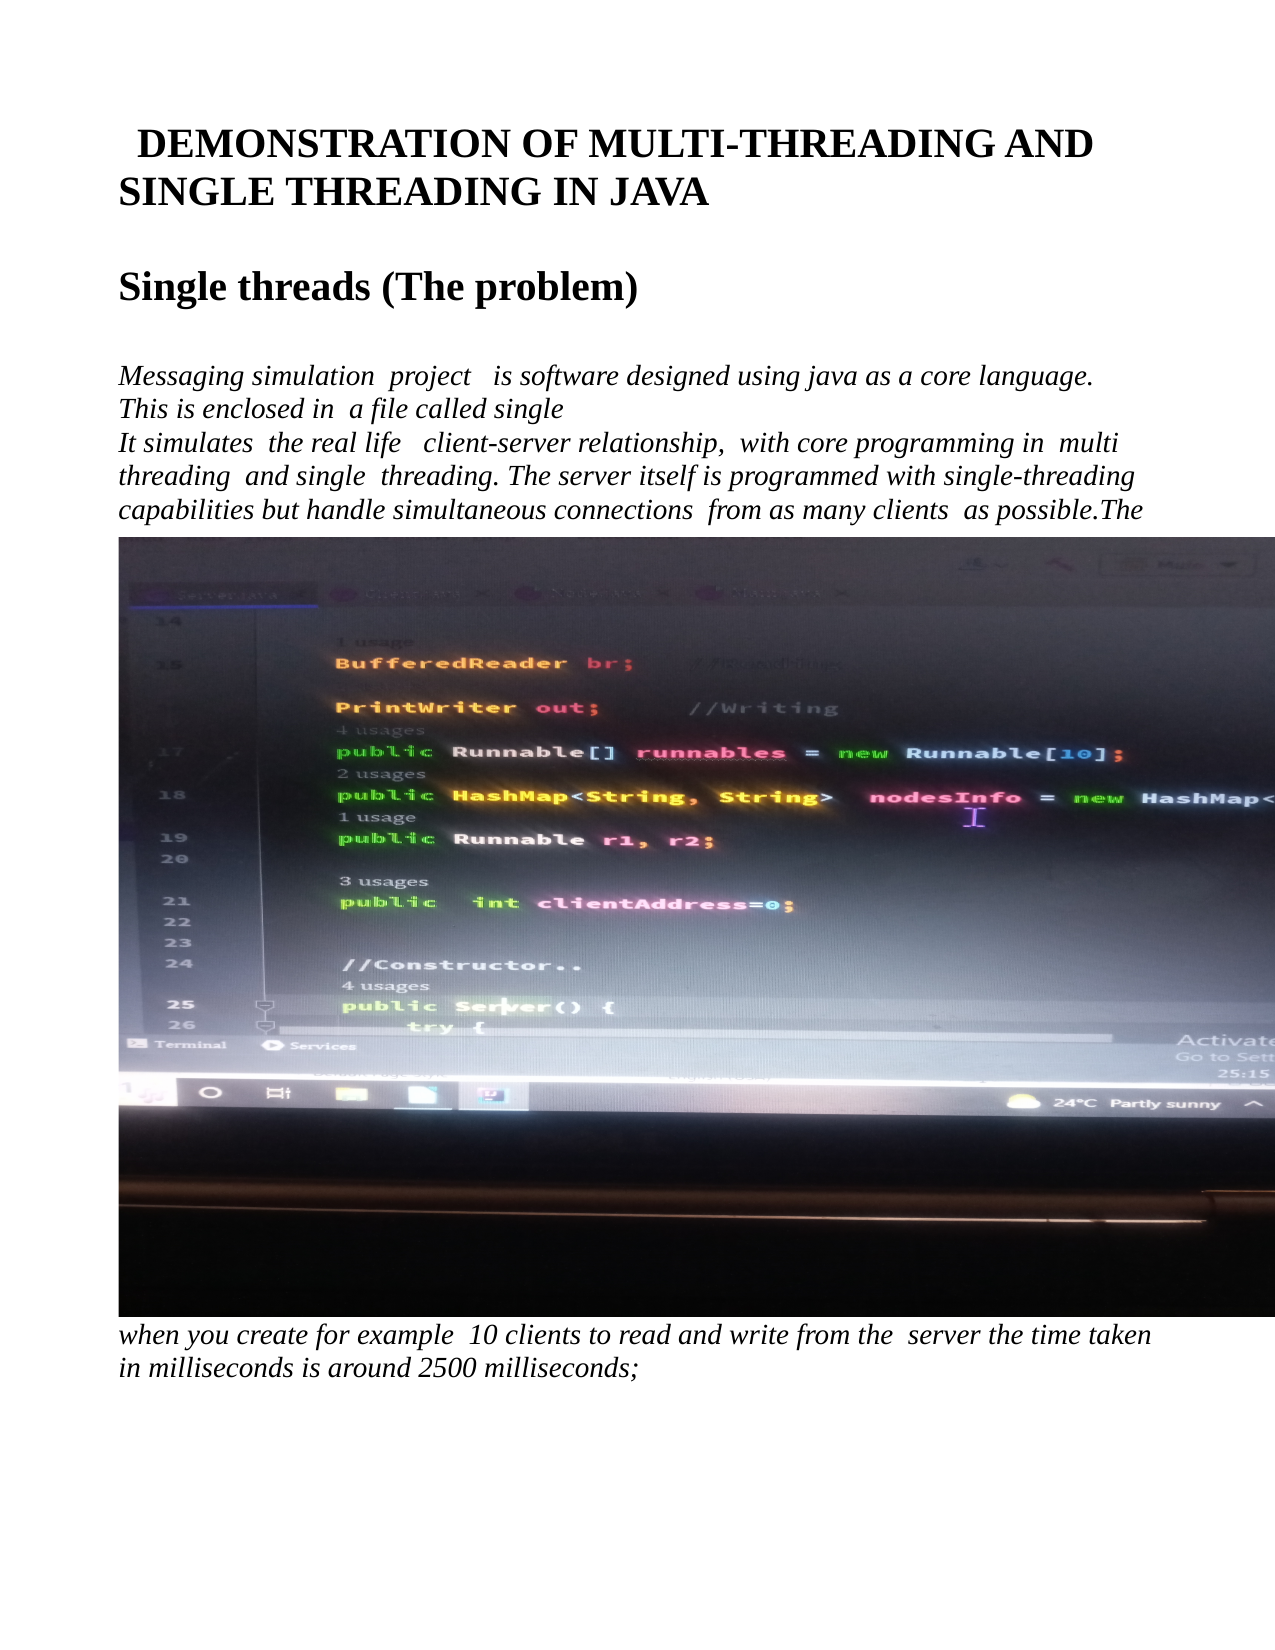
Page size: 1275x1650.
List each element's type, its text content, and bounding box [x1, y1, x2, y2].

text It simulates the real life client-server relationship, with core programming in multi threading and single threading. The server itself is programmed with single-threading capabilities but handle simultaneous connections from as many clients as possible.The [118, 425, 1157, 537]
text Messaging simulation project is software designed using java as a core language. [118, 358, 1157, 391]
text Single threads (The problem) [118, 262, 1157, 310]
text DEMONSTRATION OF MULTI-THREADING AND SINGLE THREADING IN JAVA [118, 118, 1157, 214]
picture [118, 537, 1275, 1317]
text when you create for example 10 clients to read and write from the server the time taken in milliseconds is around 2500 milliseconds; [118, 1317, 1157, 1384]
text This is enclosed in a file called single [118, 391, 1157, 425]
